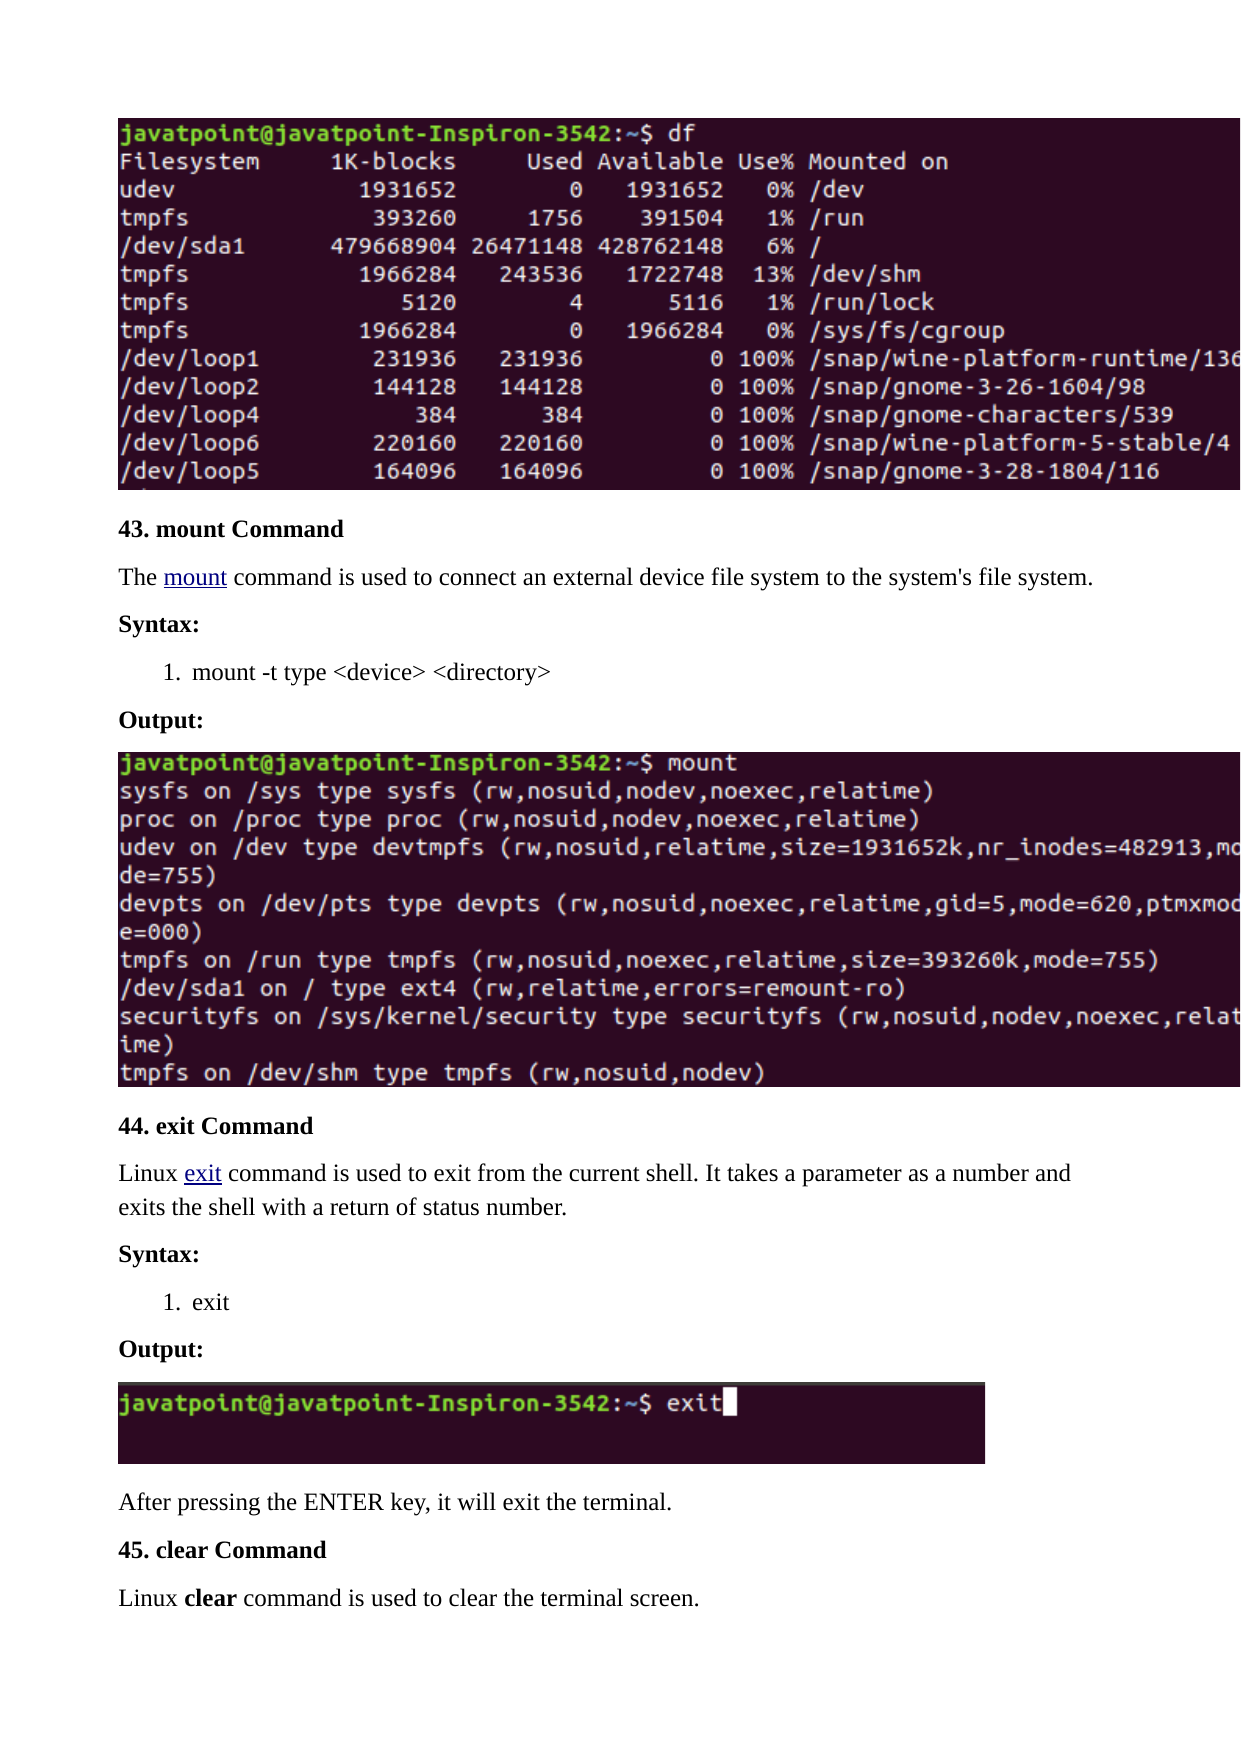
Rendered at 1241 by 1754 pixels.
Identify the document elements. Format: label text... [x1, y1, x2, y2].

text Output: [118, 705, 1122, 733]
text Output: [118, 1334, 1122, 1363]
text Syntax: [118, 609, 1122, 638]
list exit [162, 1287, 1122, 1316]
text 44. exit Command [118, 1111, 1122, 1140]
picture [118, 1382, 986, 1464]
picture [118, 118, 1241, 490]
text 45. clear Command [118, 1535, 1122, 1564]
text Syntax: [118, 1239, 1122, 1268]
text 43. mount Command [118, 514, 1122, 543]
picture [118, 752, 1241, 1087]
text After pressing the ENTER key, it will exit the terminal. [118, 1487, 1122, 1516]
text Linux exit command is used to exit from the current shell. It takes a parameter as a number and exits the shell with a return of status number. [118, 1158, 1122, 1220]
list mount -t type <device> <directory> [162, 657, 1122, 686]
text The mount command is used to connect an external device file system to the system's file system. [118, 562, 1122, 591]
text Linux clear command is used to clear the terminal screen. [118, 1583, 1122, 1611]
